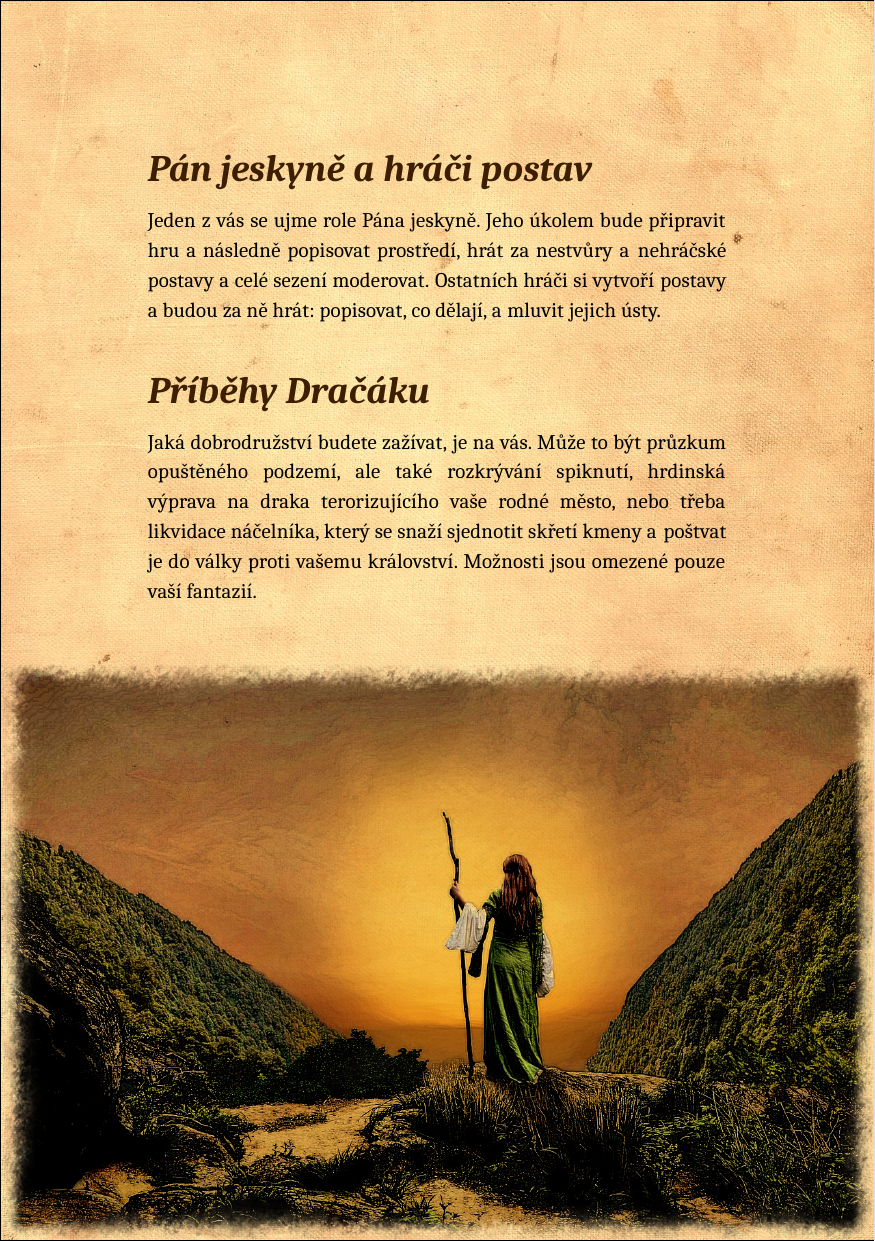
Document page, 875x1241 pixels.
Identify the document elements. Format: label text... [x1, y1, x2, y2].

text Jeden z⁠ vás se ujme role Pána jeskyně. Jeho úkolem bude připravit hru a⁠ následně popisovat prostředí, hrát za nestvůry a⁠ nehráčské postavy a⁠ celé sezení moderovat. Ostatních hráči si vytvoří postavy a⁠ budou za ně hrát: popisovat, co dělají, a⁠ mluvit jejich ústy. [148, 208, 726, 322]
picture [0, 1, 874, 1241]
subtitle Pán jeskyně a⁠ hráči postav [148, 148, 726, 191]
text Jaká dobrodružství budete zažívat, je na vás. Může to být průzkum opuštěného podzemí, ale také rozkrývání spiknutí, hrdinská výprava na draka terorizujícího vaše rodné město, nebo třeba likvidace náčelníka, který se snaží sjednotit skřetí kmeny a⁠ poštvat je do války proti vašemu království. Možnosti jsou omezené pouze vaší fantazií. [148, 430, 726, 604]
subtitle Příběhy Dračáku [148, 369, 726, 413]
